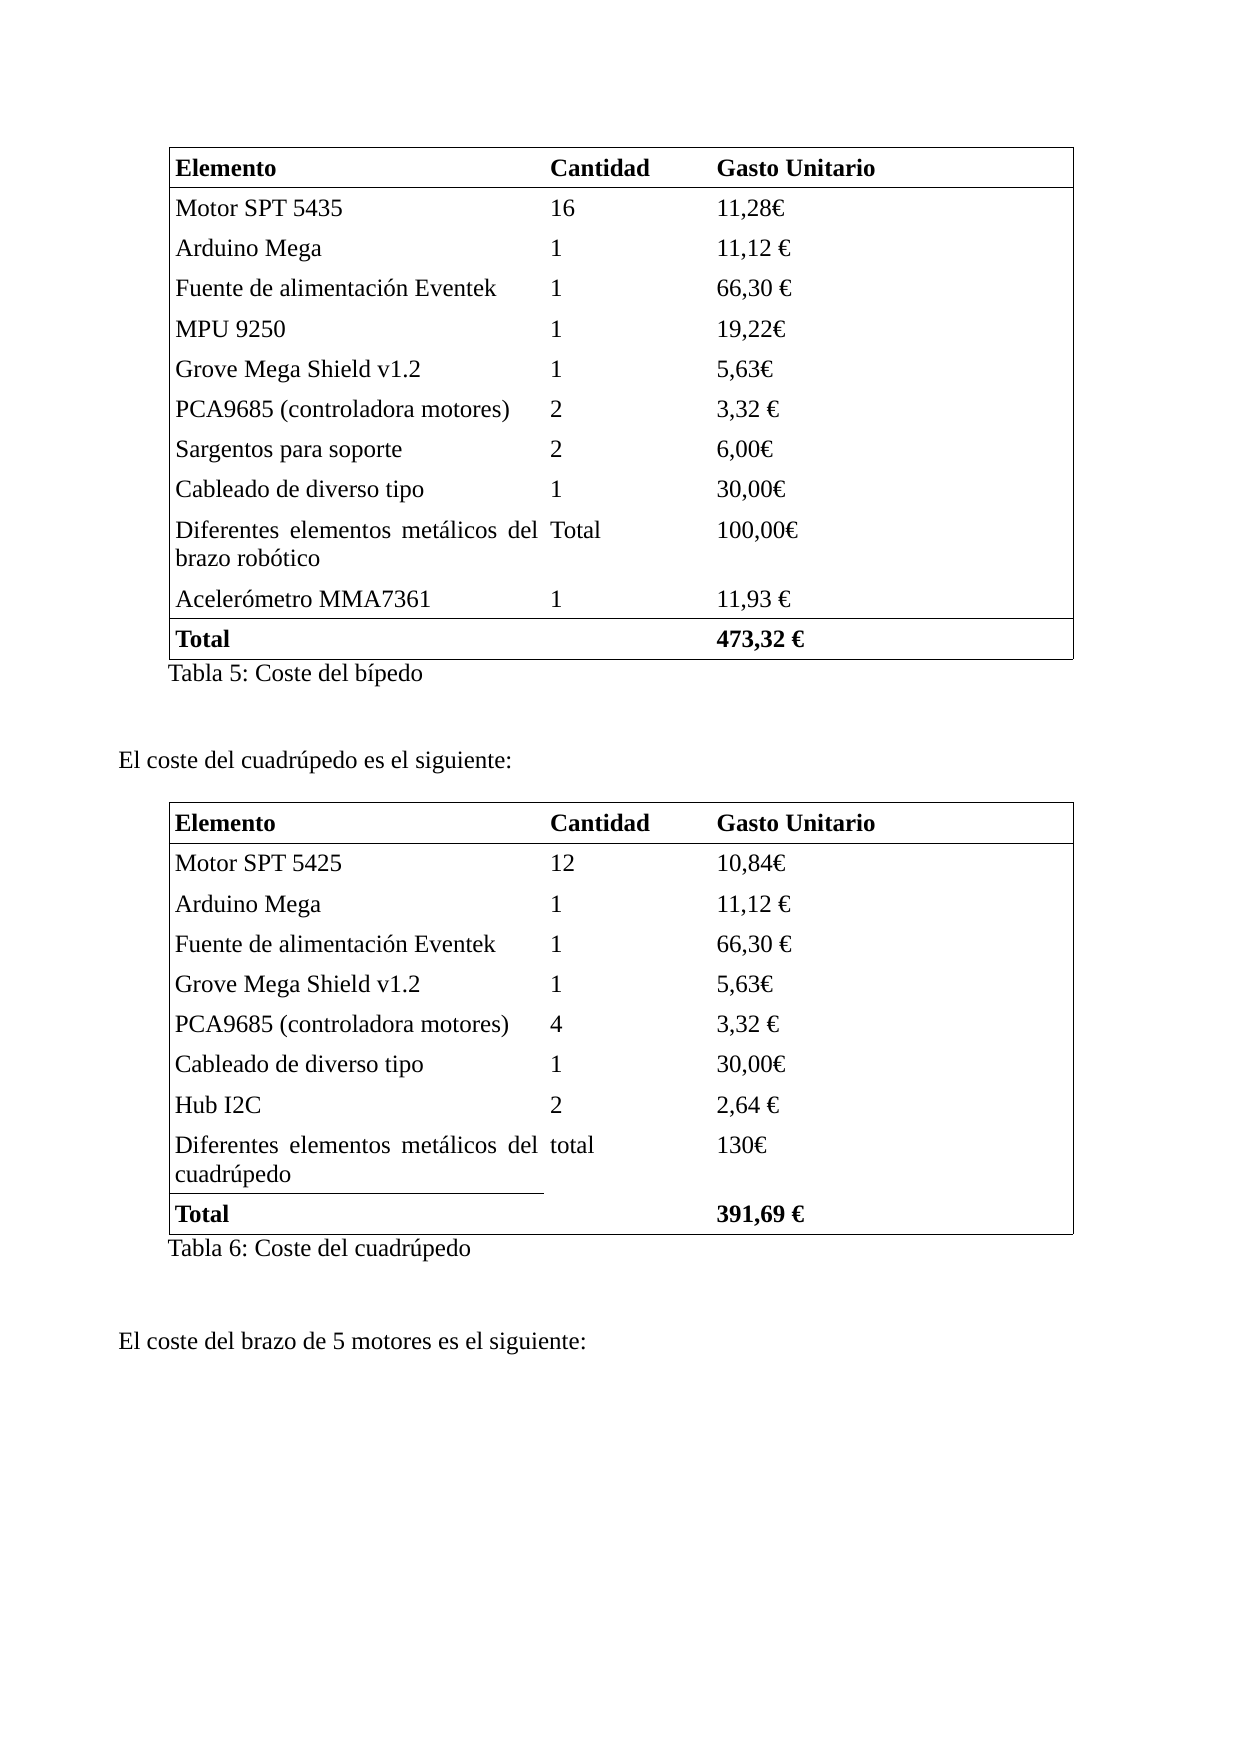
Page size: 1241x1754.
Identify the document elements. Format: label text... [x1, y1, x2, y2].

table_cell Cableado de diverso tipo [170, 1044, 544, 1084]
table_cell 11,12 € [711, 228, 1073, 268]
table_cell 2 [544, 388, 711, 428]
table_cell 1 [544, 469, 711, 509]
table_cell 3,32 € [711, 1004, 1073, 1044]
table_cell Diferentes elementos metálicos del brazo robótico [170, 509, 544, 578]
table_cell 66,30 € [711, 923, 1073, 963]
table_cell 19,22€ [711, 308, 1073, 348]
table_cell Motor SPT 5425 [170, 844, 544, 883]
table_cell 30,00€ [711, 469, 1073, 509]
table_cell 1 [544, 348, 711, 388]
text Tabla 6: Coste del cuadrúpedo [167, 1233, 1073, 1262]
table_cell Diferentes elementos metálicos del cuadrúpedo [170, 1124, 544, 1193]
table_cell 130€ [711, 1124, 1073, 1193]
table_cell 4 [544, 1004, 711, 1044]
text El coste del cuadrúpedo es el siguiente: [118, 745, 1122, 773]
table_cell 473,32 € [711, 619, 1073, 658]
table_cell 11,28€ [711, 188, 1073, 227]
table_cell Grove Mega Shield v1.2 [170, 348, 544, 388]
table_header Cantidad [544, 803, 711, 843]
table_cell Fuente de alimentación Eventek [170, 268, 544, 308]
table_cell 391,69 € [711, 1193, 1073, 1233]
table_cell Total [170, 619, 544, 658]
table_cell Arduino Mega [170, 883, 544, 923]
table_cell 30,00€ [711, 1044, 1073, 1084]
text El coste del brazo de 5 motores es el siguiente: [118, 1326, 1122, 1354]
table_cell [544, 619, 711, 658]
text Tabla 5: Coste del bípedo [168, 658, 1073, 687]
table_cell 16 [544, 188, 711, 227]
table_cell Motor SPT 5435 [170, 188, 544, 227]
table_cell 1 [544, 963, 711, 1003]
table_cell Grove Mega Shield v1.2 [170, 963, 544, 1003]
table_cell Sargentos para soporte [170, 429, 544, 469]
table_header Gasto Unitario [711, 148, 1073, 187]
table_cell 1 [544, 883, 711, 923]
table_cell 2 [544, 1084, 711, 1124]
table_cell 3,32 € [711, 388, 1073, 428]
table_cell PCA9685 (controladora motores) [170, 1004, 544, 1044]
table_cell 12 [544, 844, 711, 883]
table_cell 1 [544, 268, 711, 308]
table_cell Cableado de diverso tipo [170, 469, 544, 509]
table_cell 2,64 € [711, 1084, 1073, 1124]
table_cell 6,00€ [711, 429, 1073, 469]
table_cell total [544, 1124, 711, 1193]
table_cell Total [544, 509, 711, 578]
table_cell 1 [544, 228, 711, 268]
table_cell Arduino Mega [170, 228, 544, 268]
table_header Gasto Unitario [711, 803, 1073, 843]
table_cell 10,84€ [711, 844, 1073, 883]
table_cell PCA9685 (controladora motores) [170, 388, 544, 428]
table_cell MPU 9250 [170, 308, 544, 348]
table_cell 11,93 € [711, 578, 1073, 618]
table_cell Acelerómetro MMA7361 [170, 578, 544, 618]
table_cell Fuente de alimentación Eventek [170, 923, 544, 963]
table_cell 1 [544, 1044, 711, 1084]
table_cell 11,12 € [711, 883, 1073, 923]
table_cell 2 [544, 429, 711, 469]
table_cell Hub I2C [170, 1084, 544, 1124]
table_cell 1 [544, 923, 711, 963]
table_cell 66,30 € [711, 268, 1073, 308]
table_cell 5,63€ [711, 348, 1073, 388]
table_header Elemento [170, 803, 544, 843]
table_header Cantidad [544, 148, 711, 187]
table_cell [544, 1193, 711, 1233]
table_cell 1 [544, 308, 711, 348]
table_header Elemento [170, 148, 544, 187]
table_cell 100,00€ [711, 509, 1073, 578]
table_cell 5,63€ [711, 963, 1073, 1003]
table_cell Total [170, 1194, 544, 1233]
table_cell 1 [544, 578, 711, 618]
